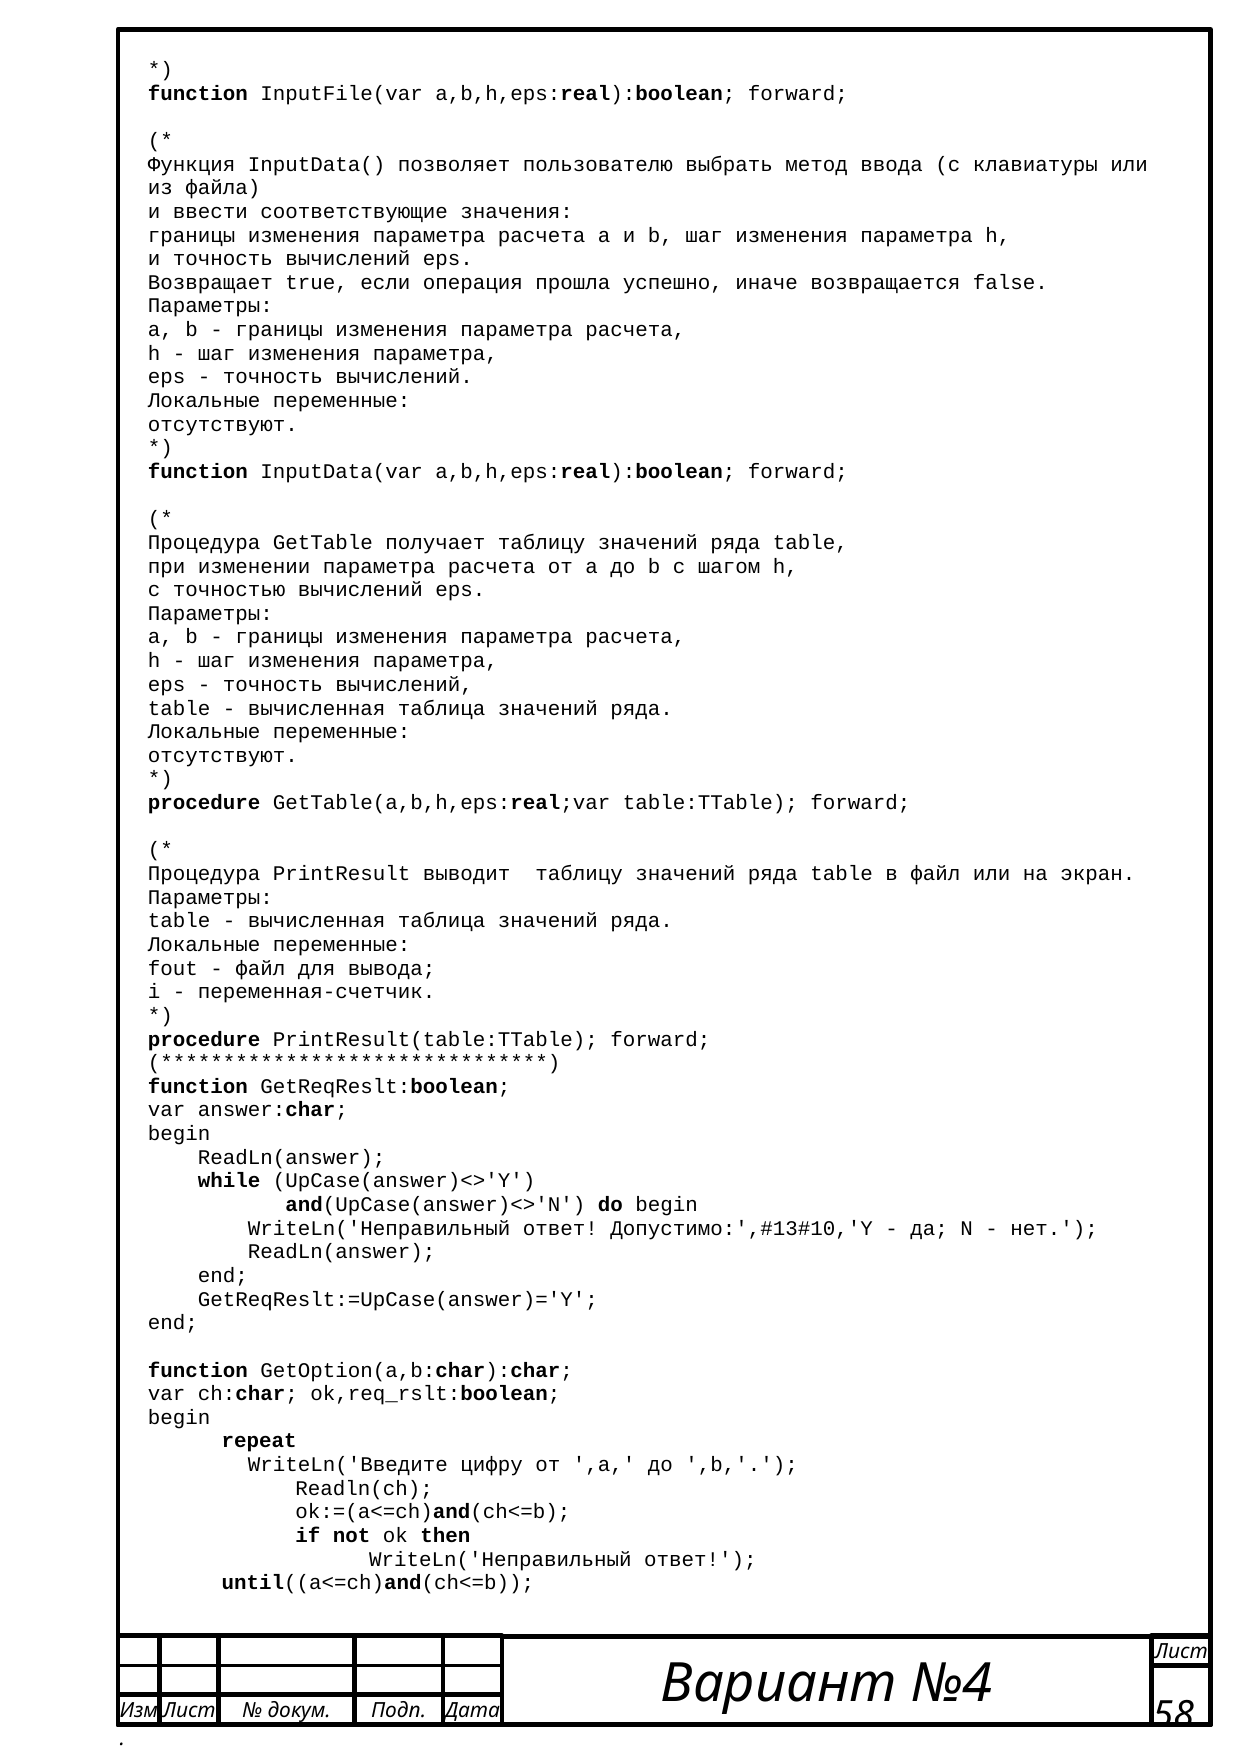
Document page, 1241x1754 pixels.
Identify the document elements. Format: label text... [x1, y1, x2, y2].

text function InputFile(var a,b,h,eps:real):boolean; forward; [148, 83, 1181, 106]
text procedure PrintResult(table:TTable); forward; [148, 1028, 1181, 1052]
text eps - точность вычислений. [148, 366, 1181, 390]
text function GetReqReslt:boolean; [148, 1076, 1181, 1099]
text h - шаг изменения параметра, [148, 650, 1181, 674]
text (*******************************) [148, 1052, 1181, 1076]
text Функция InputData() позволяет пользователю выбрать метод ввода (с клавиатуры или из файла) [148, 154, 1181, 201]
text end; [148, 1312, 1181, 1336]
text a, b - границы изменения параметра расчета, [148, 627, 1181, 650]
text begin [148, 1123, 1181, 1147]
text h - шаг изменения параметра, [148, 343, 1181, 366]
text Readln(ch); [148, 1478, 1181, 1501]
text var ch:char; ok,req_rslt:boolean; [148, 1383, 1181, 1407]
text Процедура GetTable получает таблицу значений ряда table, [148, 532, 1181, 556]
text a, b - границы изменения параметра расчета, [148, 319, 1181, 343]
text GetReqReslt:=UpCase(answer)='Y'; [148, 1289, 1181, 1312]
text с точностью вычислений eps. [148, 579, 1181, 603]
text *) [148, 437, 1181, 461]
text fout - файл для вывода; [148, 958, 1181, 981]
text if not ok then [148, 1525, 1181, 1549]
text ok:=(a<=ch)and(ch<=b); [148, 1501, 1181, 1525]
text ReadLn(answer); [148, 1147, 1181, 1170]
text *) [148, 59, 1181, 83]
text WriteLn('Введите цифру от ',a,' до ',b,'.'); [148, 1454, 1181, 1478]
text *) [148, 768, 1181, 792]
text procedure GetTable(a,b,h,eps:real;var table:TTable); forward; [148, 792, 1181, 816]
text и точность вычислений eps. [148, 248, 1181, 272]
text end; [148, 1265, 1181, 1289]
text Процедура PrintRеsult выводит таблицу значений ряда table в файл или на экран. [148, 863, 1181, 887]
text repeat [148, 1431, 1181, 1454]
text (* [148, 839, 1181, 863]
text отсутствуют. [148, 745, 1181, 768]
text Локальные переменные: [148, 934, 1181, 958]
text (* [148, 130, 1181, 154]
text WriteLn('Неправильный ответ!'); [148, 1549, 1181, 1572]
text and(UpCase(answer)<>'N') do begin [148, 1194, 1181, 1218]
text begin [148, 1407, 1181, 1431]
text *) [148, 1005, 1181, 1028]
text var answer:char; [148, 1099, 1181, 1123]
text границы изменения параметра расчета a и b, шаг изменения параметра h, [148, 224, 1181, 248]
text i - переменная-счетчик. [148, 981, 1181, 1005]
text (* [148, 508, 1181, 532]
text function GetOption(a,b:char):char; [148, 1359, 1181, 1383]
text Параметры: [148, 887, 1181, 910]
text Параметры: [148, 603, 1181, 627]
text Локальные переменные: [148, 390, 1181, 414]
text Локальные переменные: [148, 721, 1181, 745]
text function InputData(var a,b,h,eps:real):boolean; forward; [148, 461, 1181, 485]
text WriteLn('Неправильный ответ! Допустимо:',#13#10,'Y - да; N - нет.'); [148, 1218, 1181, 1241]
text until((a<=ch)and(ch<=b)); [148, 1572, 1181, 1596]
text Параметры: [148, 296, 1181, 319]
text при изменении параметра расчета от a до b с шагом h, [148, 556, 1181, 579]
text Возвращает true, если операция прошла успешно, иначе возвращается false. [148, 272, 1181, 296]
text и ввести соответствующие значения: [148, 201, 1181, 224]
text while (UpCase(answer)<>'Y') [148, 1170, 1181, 1194]
text отсутствуют. [148, 414, 1181, 437]
text table - вычисленная таблица значений ряда. [148, 697, 1181, 721]
text table - вычисленная таблица значений ряда. [148, 910, 1181, 934]
text eps - точность вычислений, [148, 674, 1181, 697]
text ReadLn(answer); [148, 1241, 1181, 1265]
